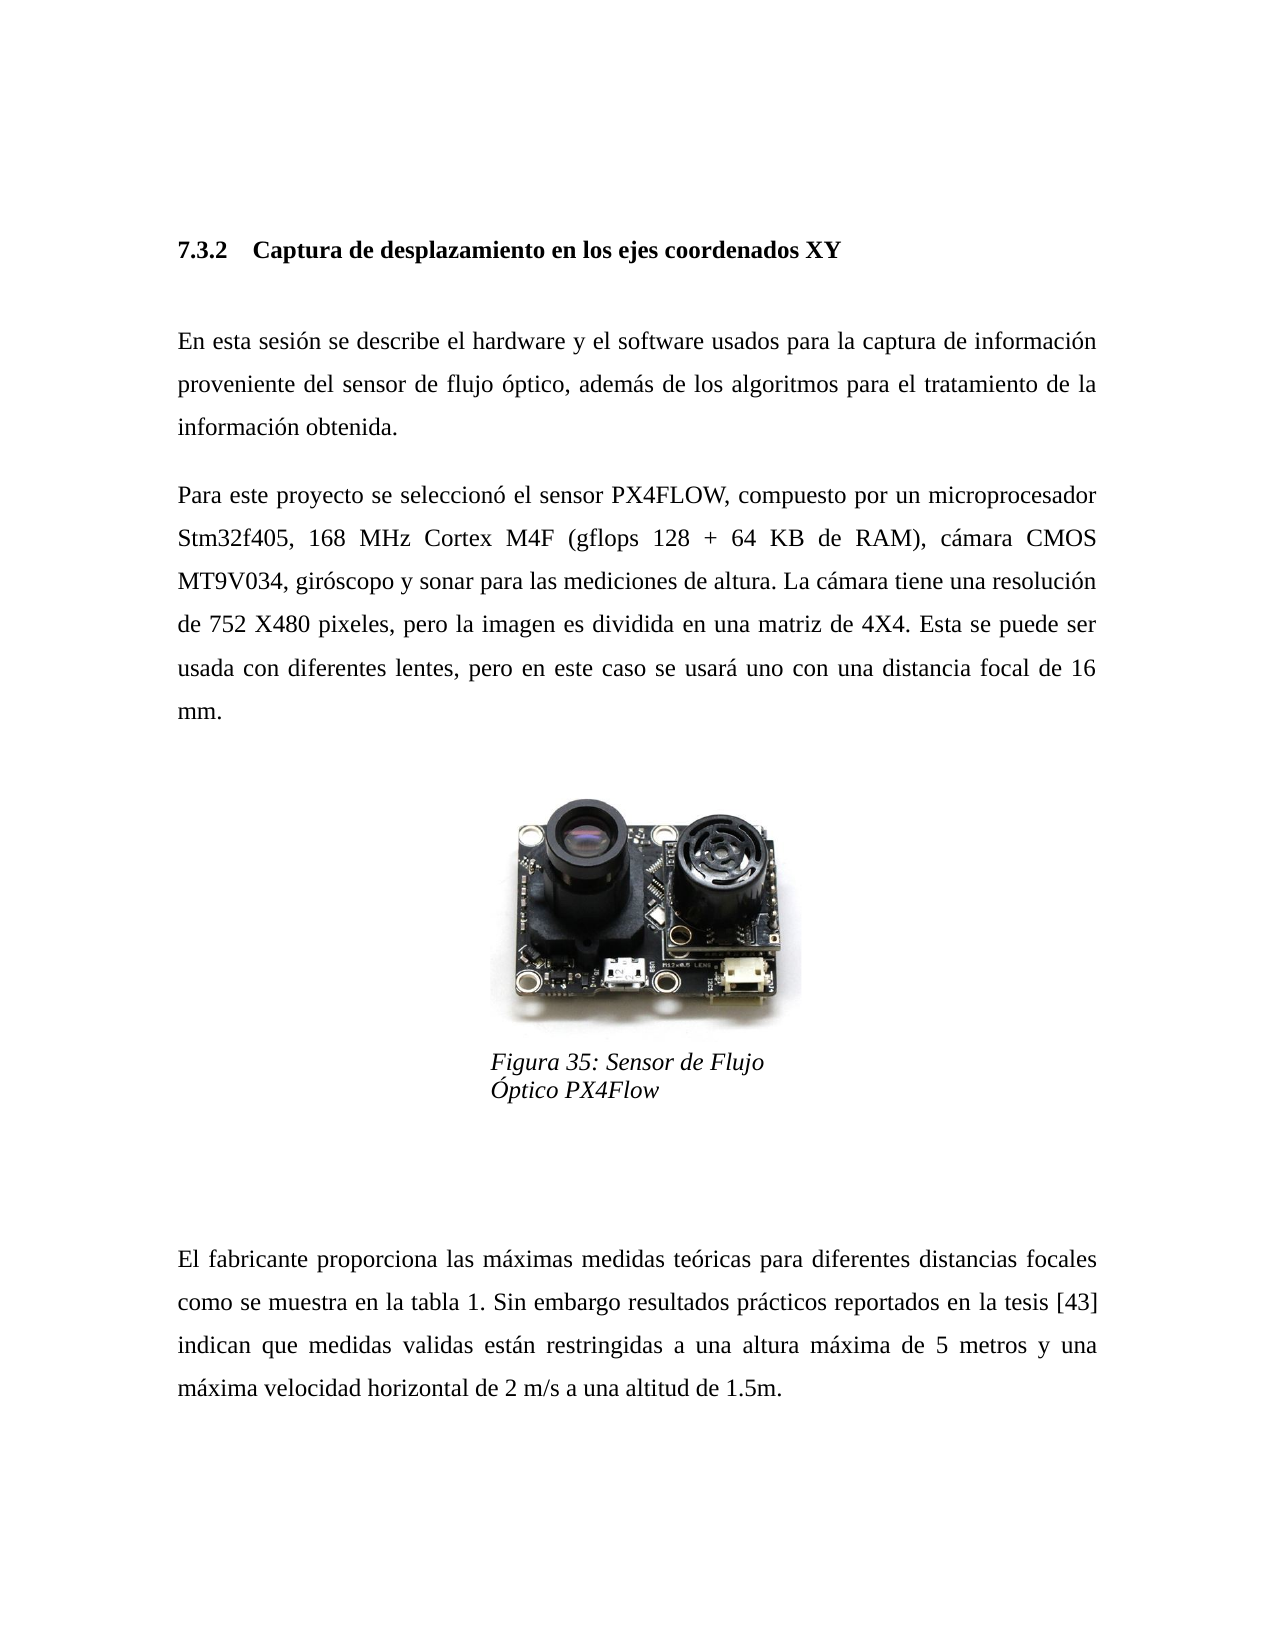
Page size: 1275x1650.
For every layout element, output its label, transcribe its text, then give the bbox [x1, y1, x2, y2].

text Figura 35: Sensor de Flujo Óptico PX4Flow [490, 1042, 802, 1104]
text El fabricante proporciona las máximas medidas teóricas para diferentes distancias focales como se muestra en la tabla 1. Sin embargo resultados prácticos reportados en la tesis [43] indican que medidas validas están restringidas a una altura máxima de 5 metros y una máxima velocidad horizontal de 2 m/s a una altitud de 1.5m. [177, 1244, 1098, 1402]
subtitle Captura de desplazamiento en los ejes coordenados XY [177, 235, 1098, 264]
text Para este proyecto se seleccionó el sensor PX4FLOW, compuesto por un microprocesador Stm32f405, 168 MHz Cortex M4F (gflops 128 + 64 KB de RAM), cámara CMOS MT9V034, giróscopo y sonar para las mediciones de altura. La cámara tiene una resolución de 752 X480 pixeles, pero la imagen es dividida en una matriz de 4X4. Esta se puede ser usada con diferentes lentes, pero en este caso se usará uno con una distancia focal de 16 mm. [177, 480, 1098, 724]
text En esta sesión se describe el hardware y el software usados para la captura de información proveniente del sensor de flujo óptico, además de los algoritmos para el tratamiento de la información obtenida. [177, 326, 1098, 441]
picture [490, 787, 802, 1042]
